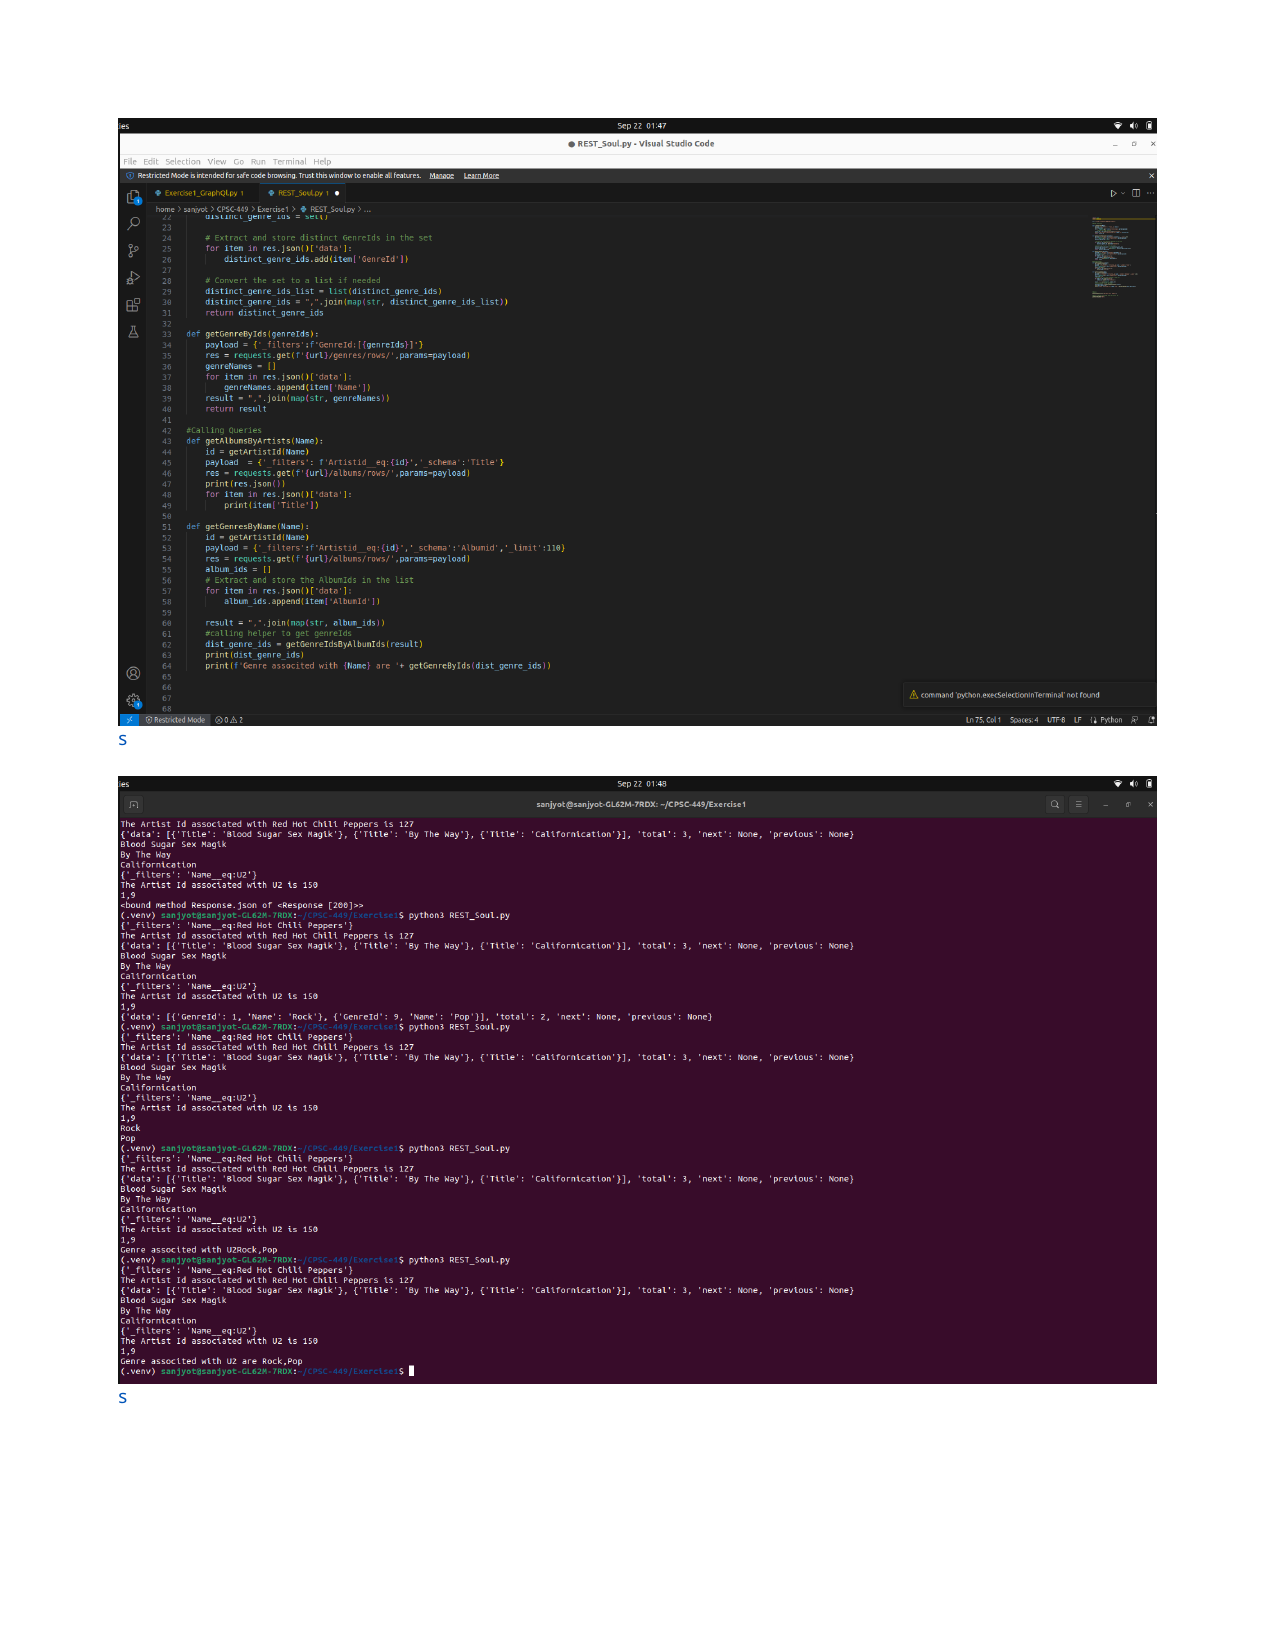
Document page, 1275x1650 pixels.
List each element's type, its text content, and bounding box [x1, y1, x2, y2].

text s [118, 726, 1157, 751]
picture [118, 118, 1157, 726]
picture [118, 776, 1157, 1384]
text s [118, 1384, 1157, 1409]
